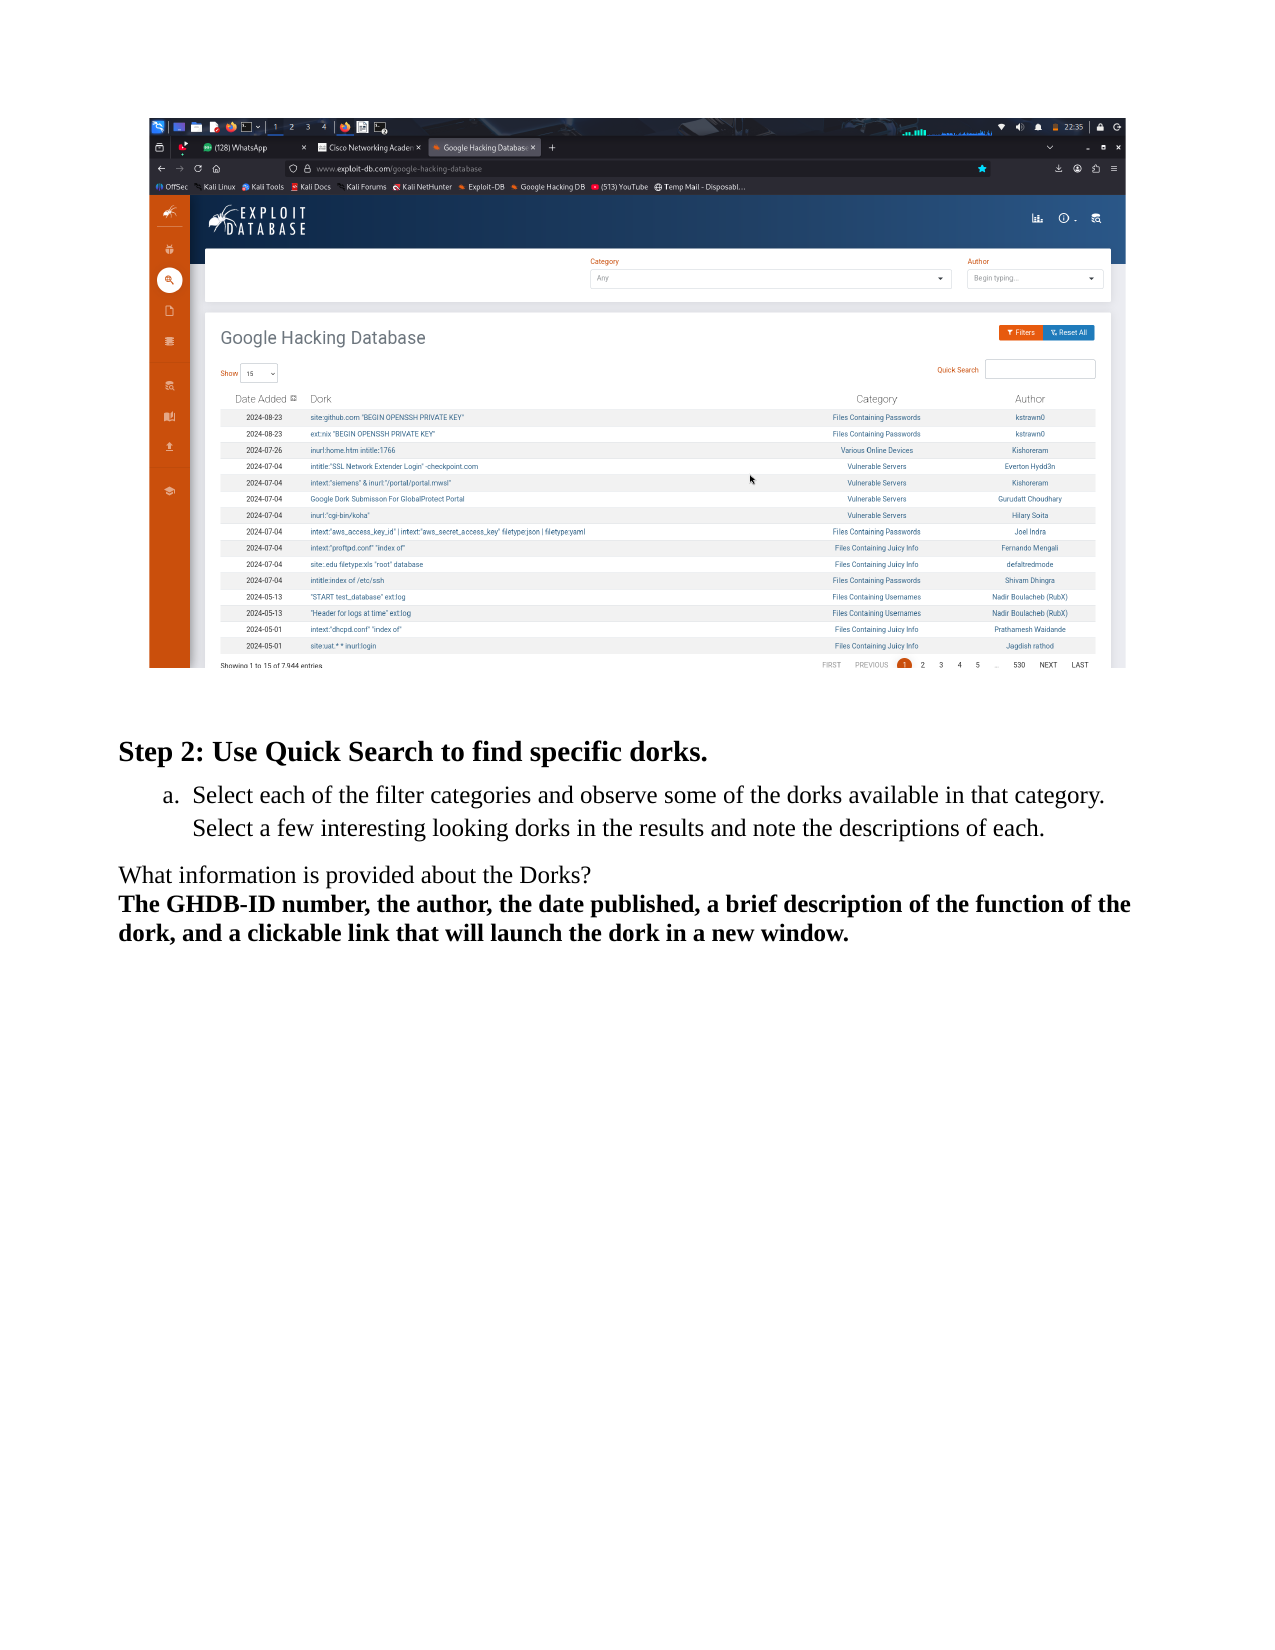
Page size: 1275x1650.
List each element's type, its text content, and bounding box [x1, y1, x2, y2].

subtitle Step 2: Use Quick Search to find specific dorks. [118, 734, 1157, 767]
picture [149, 118, 1126, 668]
text What information is provided about the Dorks? [118, 860, 1157, 889]
list Select each of the filter categories and observe some of the dorks available in that category. Select a few interesting looking dorks in the results and note the descriptions of each. [162, 780, 1157, 841]
text The GHDB-ID number, the author, the date published, a brief description of the function of the dork, and a clickable link that will launch the dork in a new window. [118, 889, 1157, 947]
